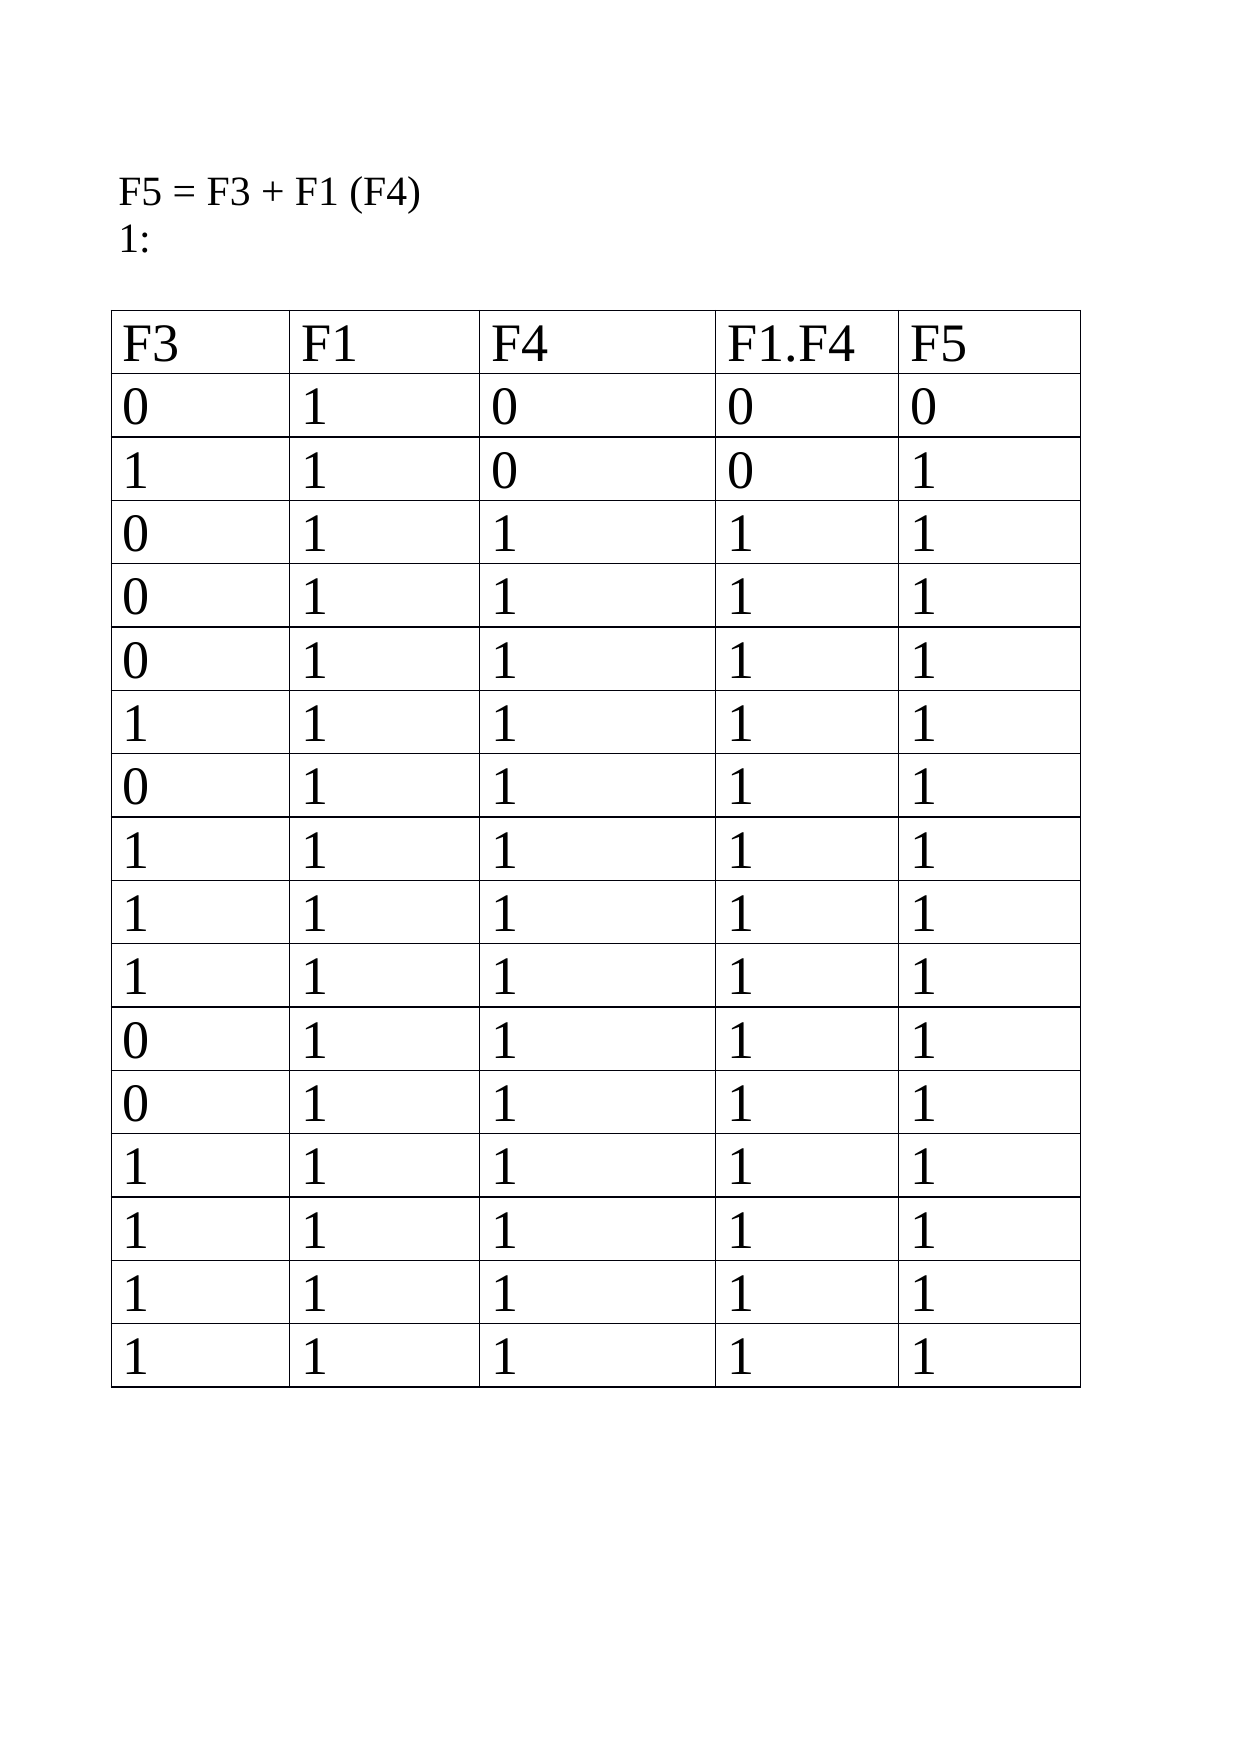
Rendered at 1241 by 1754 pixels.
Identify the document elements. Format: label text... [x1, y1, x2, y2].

table_cell 1 [716, 818, 898, 880]
table_cell 1 [716, 754, 898, 816]
table_cell 1 [112, 818, 289, 880]
table_cell 1 [290, 1261, 479, 1323]
table_cell 0 [112, 628, 289, 690]
table_cell 1 [899, 944, 1080, 1006]
table_cell 0 [112, 374, 289, 436]
table_cell 1 [112, 438, 289, 500]
table_cell 1 [899, 1261, 1080, 1323]
table_header F5 [899, 311, 1080, 373]
table_cell 1 [899, 1198, 1080, 1260]
table_cell 1 [899, 691, 1080, 753]
table_cell 1 [290, 438, 479, 500]
table_cell 1 [480, 1071, 715, 1133]
table_cell 1 [716, 564, 898, 626]
table_cell 1 [899, 754, 1080, 816]
table_cell 1 [480, 818, 715, 880]
table_cell 1 [716, 881, 898, 943]
table_cell 1 [112, 881, 289, 943]
table_cell 1 [899, 1008, 1080, 1070]
table_cell 0 [480, 374, 715, 436]
table_cell 1 [899, 1071, 1080, 1133]
table_cell 1 [899, 1324, 1080, 1386]
table_cell 1 [480, 1261, 715, 1323]
table_cell 1 [290, 1008, 479, 1070]
table_cell 1 [716, 1008, 898, 1070]
table_cell 0 [480, 438, 715, 500]
table_cell 0 [112, 564, 289, 626]
table_cell 1 [716, 1071, 898, 1133]
table_cell 0 [112, 754, 289, 816]
table_cell 1 [480, 691, 715, 753]
table_cell 1 [112, 691, 289, 753]
table_cell 1 [899, 818, 1080, 880]
table_cell 1 [899, 881, 1080, 943]
table_cell 1 [290, 1324, 479, 1386]
table_header F3 [112, 311, 289, 373]
table_header F1.F4 [716, 311, 898, 373]
table_cell 1 [290, 374, 479, 436]
table_cell 1 [290, 944, 479, 1006]
table_cell 1 [716, 1324, 898, 1386]
table_cell 1 [112, 1324, 289, 1386]
table_cell 1 [716, 628, 898, 690]
table_header F4 [480, 311, 715, 373]
table_cell 1 [716, 691, 898, 753]
table_cell 1 [899, 628, 1080, 690]
table_cell 1 [716, 1261, 898, 1323]
table_cell 1 [290, 501, 479, 563]
table_cell 1 [480, 628, 715, 690]
table_cell 1 [290, 818, 479, 880]
table_cell 0 [716, 438, 898, 500]
table_cell 1 [112, 944, 289, 1006]
table_cell 1 [480, 1134, 715, 1196]
text F5 = F3 + F1 (F4) [118, 166, 1122, 214]
table_cell 1 [290, 691, 479, 753]
table_cell 0 [112, 1071, 289, 1133]
table_cell 1 [480, 881, 715, 943]
table_cell 1 [480, 754, 715, 816]
table_cell 1 [112, 1134, 289, 1196]
table_cell 1 [290, 754, 479, 816]
table_cell 1 [290, 1071, 479, 1133]
table_cell 1 [899, 438, 1080, 500]
text 1: [118, 214, 1122, 262]
table_cell 1 [290, 881, 479, 943]
table_cell 1 [716, 1198, 898, 1260]
table_cell 1 [290, 1134, 479, 1196]
table_cell 1 [480, 501, 715, 563]
table_cell 1 [290, 564, 479, 626]
table_cell 1 [716, 944, 898, 1006]
table_cell 0 [716, 374, 898, 436]
table_cell 1 [112, 1261, 289, 1323]
table_cell 1 [899, 501, 1080, 563]
table_cell 1 [480, 1008, 715, 1070]
table_cell 1 [716, 1134, 898, 1196]
table_cell 1 [290, 628, 479, 690]
table_cell 1 [480, 564, 715, 626]
table_header F1 [290, 311, 479, 373]
table_cell 1 [290, 1198, 479, 1260]
table_cell 1 [480, 944, 715, 1006]
table_cell 0 [112, 501, 289, 563]
table_cell 0 [112, 1008, 289, 1070]
table_cell 1 [899, 564, 1080, 626]
table_cell 1 [112, 1198, 289, 1260]
table_cell 1 [899, 1134, 1080, 1196]
table_cell 1 [716, 501, 898, 563]
table_cell 1 [480, 1198, 715, 1260]
table_cell 1 [480, 1324, 715, 1386]
table_cell 0 [899, 374, 1080, 436]
